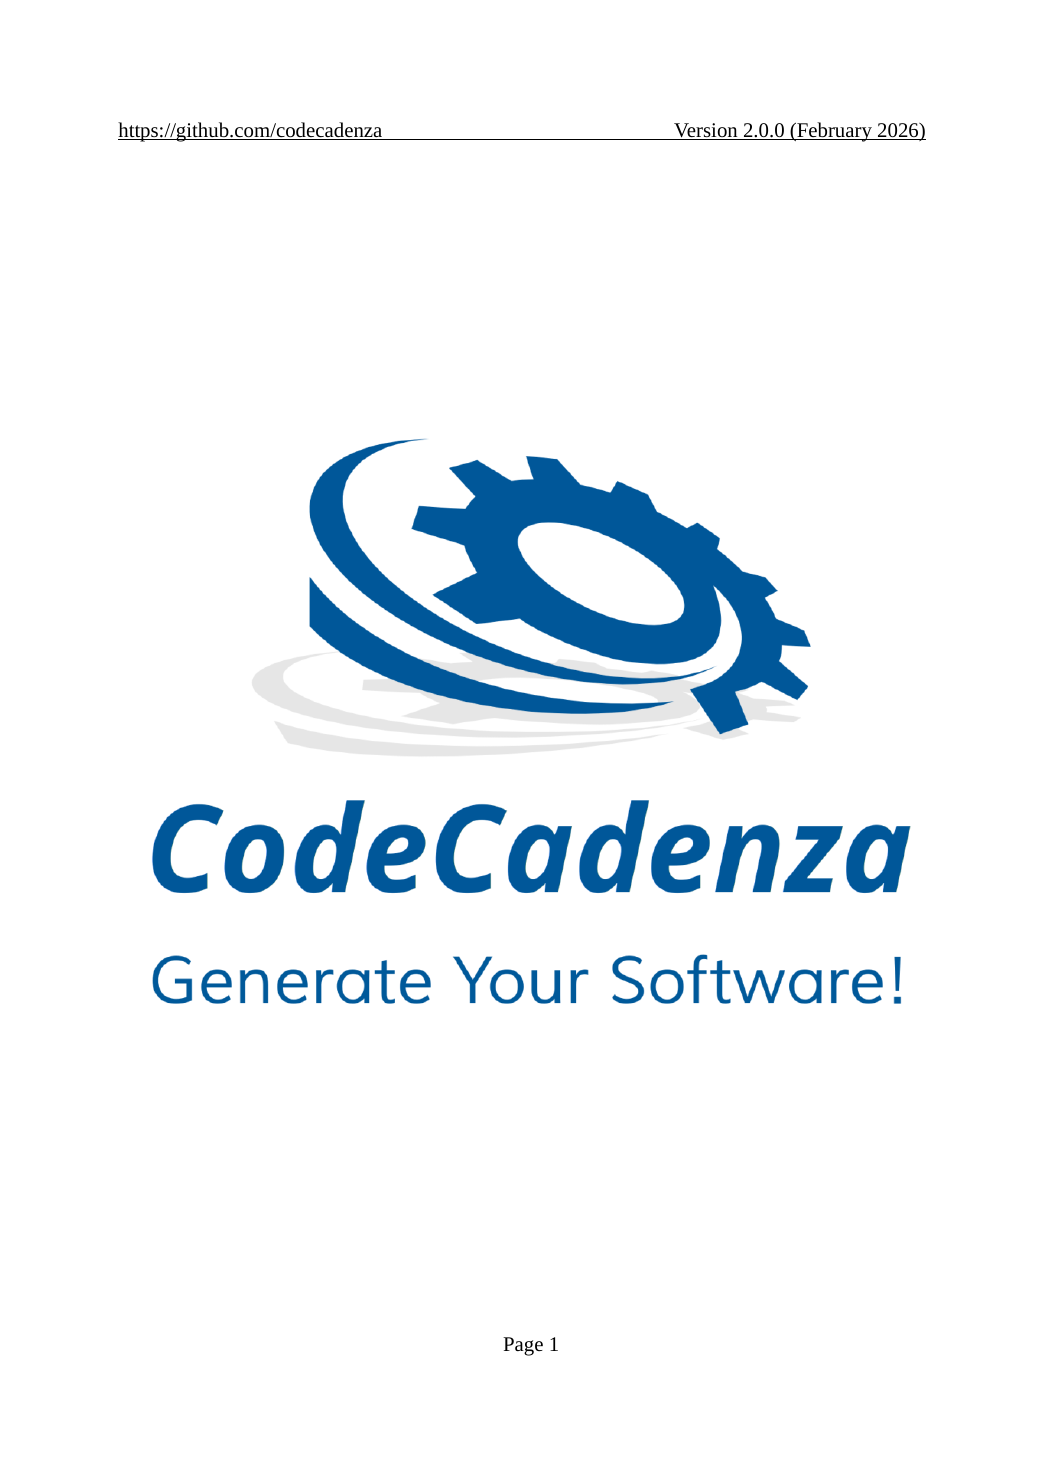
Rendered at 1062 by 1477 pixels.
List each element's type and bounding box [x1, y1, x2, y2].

picture [118, 415, 944, 1033]
